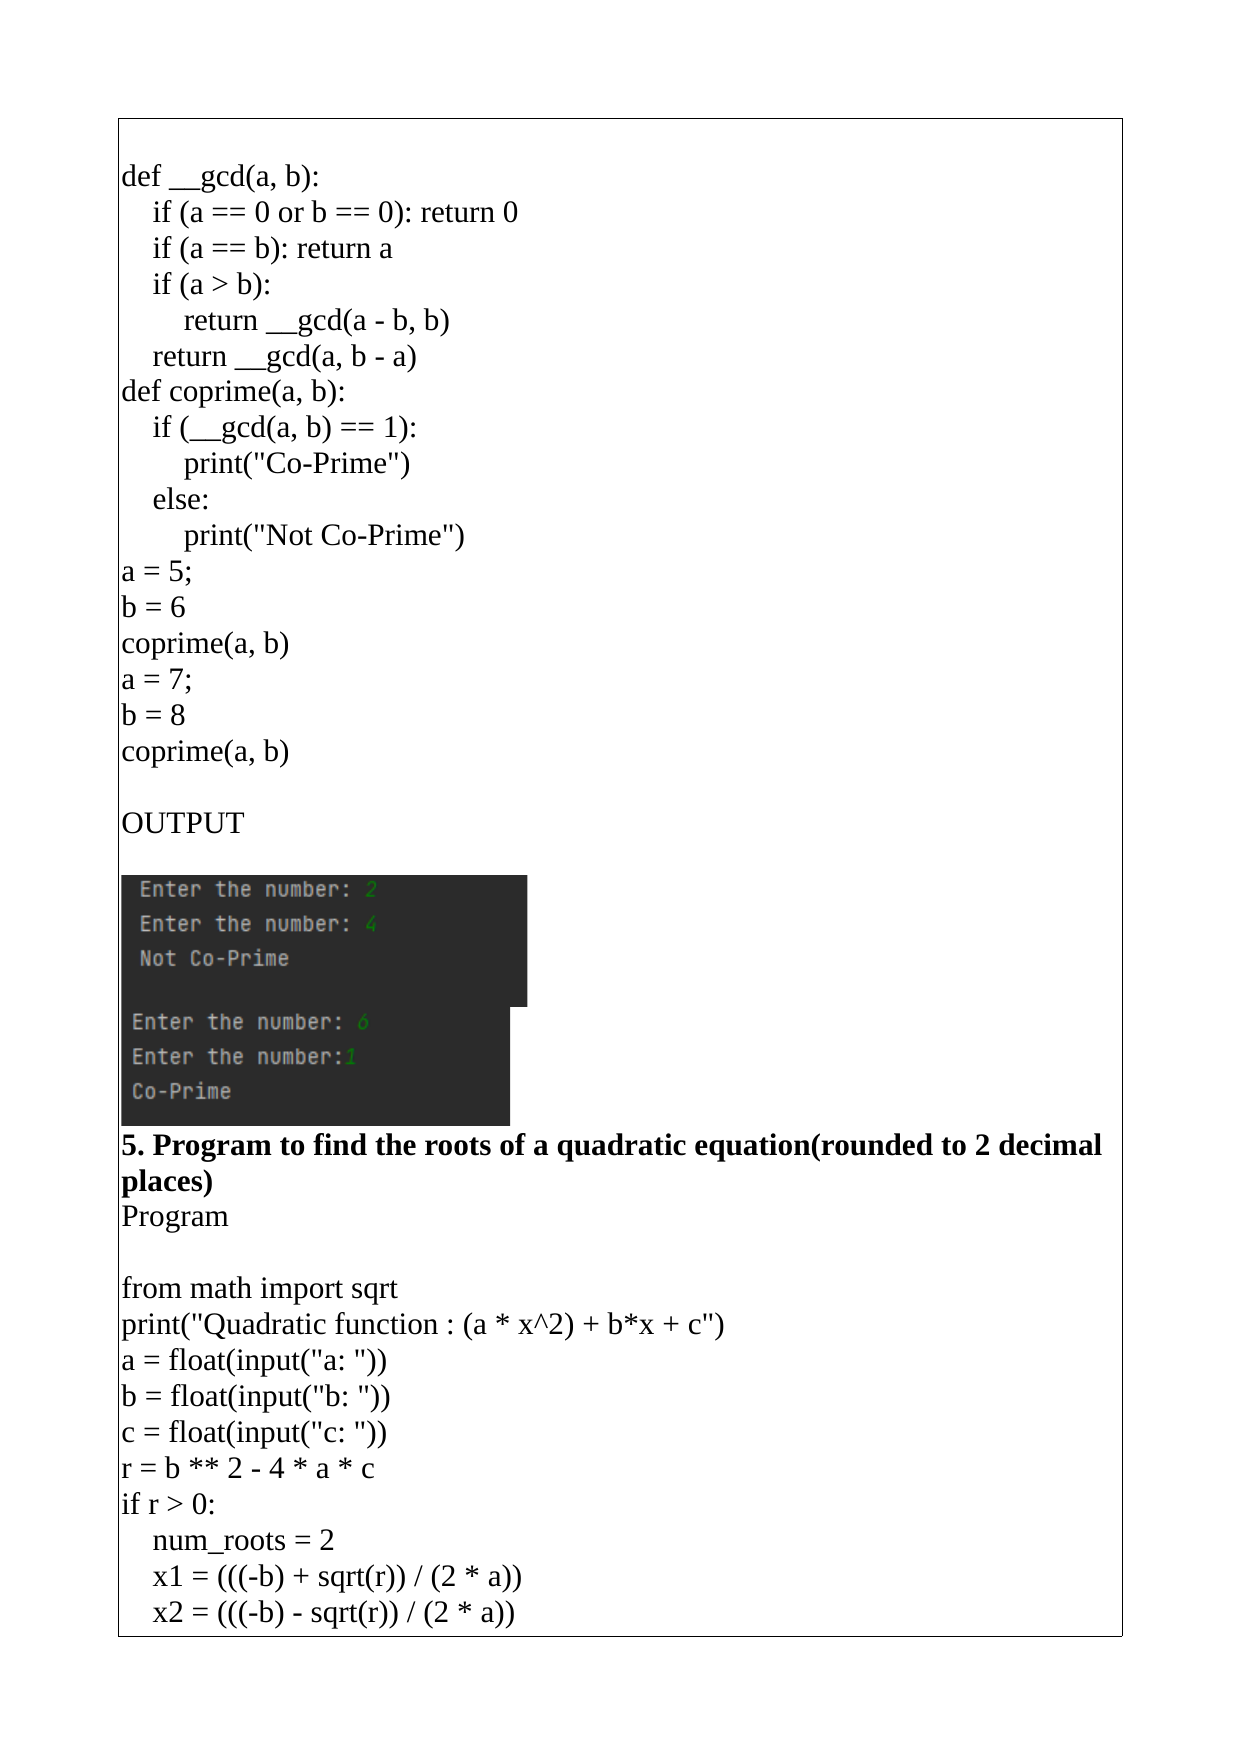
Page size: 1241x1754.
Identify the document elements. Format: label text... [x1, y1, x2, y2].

text Program [121, 1198, 1119, 1234]
text OUTPUT [121, 804, 1119, 840]
text return __gcd(a - b, b) [121, 301, 1119, 337]
text x2 = (((-b) - sqrt(r)) / (2 * a)) [121, 1593, 1119, 1629]
text if (__gcd(a, b) == 1): [121, 409, 1119, 444]
text from math import sqrt [121, 1269, 1119, 1306]
text print("Not Co-Prime") [121, 516, 1119, 552]
text return __gcd(a, b - a) [121, 337, 1119, 373]
text def __gcd(a, b): [121, 157, 1119, 193]
text coprime(a, b) [121, 732, 1119, 768]
text if (a == 0 or b == 0): return 0 [121, 193, 1119, 229]
text def coprime(a, b): [121, 373, 1119, 409]
text c = float(input("c: ")) [121, 1413, 1119, 1449]
text a = float(input("a: ")) [121, 1341, 1119, 1377]
text 5. Program to find the roots of a quadratic equation(rounded to 2 decimal places) [121, 1126, 1119, 1198]
text r = b ** 2 - 4 * a * c [121, 1449, 1119, 1485]
text num_roots = 2 [121, 1521, 1119, 1557]
text else: [121, 481, 1119, 516]
text coprime(a, b) [121, 624, 1119, 660]
text print("Quadratic function : (a * x^2) + b*x + c") [121, 1306, 1119, 1341]
text a = 7; [121, 660, 1119, 696]
text b = 6 [121, 588, 1119, 624]
text print("Co-Prime") [121, 444, 1119, 481]
text if (a > b): [121, 265, 1119, 301]
text a = 5; [121, 552, 1119, 588]
text if r > 0: [121, 1485, 1119, 1521]
text b = float(input("b: ")) [121, 1377, 1119, 1413]
picture [121, 875, 528, 1126]
text b = 8 [121, 696, 1119, 732]
text x1 = (((-b) + sqrt(r)) / (2 * a)) [121, 1557, 1119, 1593]
text if (a == b): return a [121, 229, 1119, 265]
